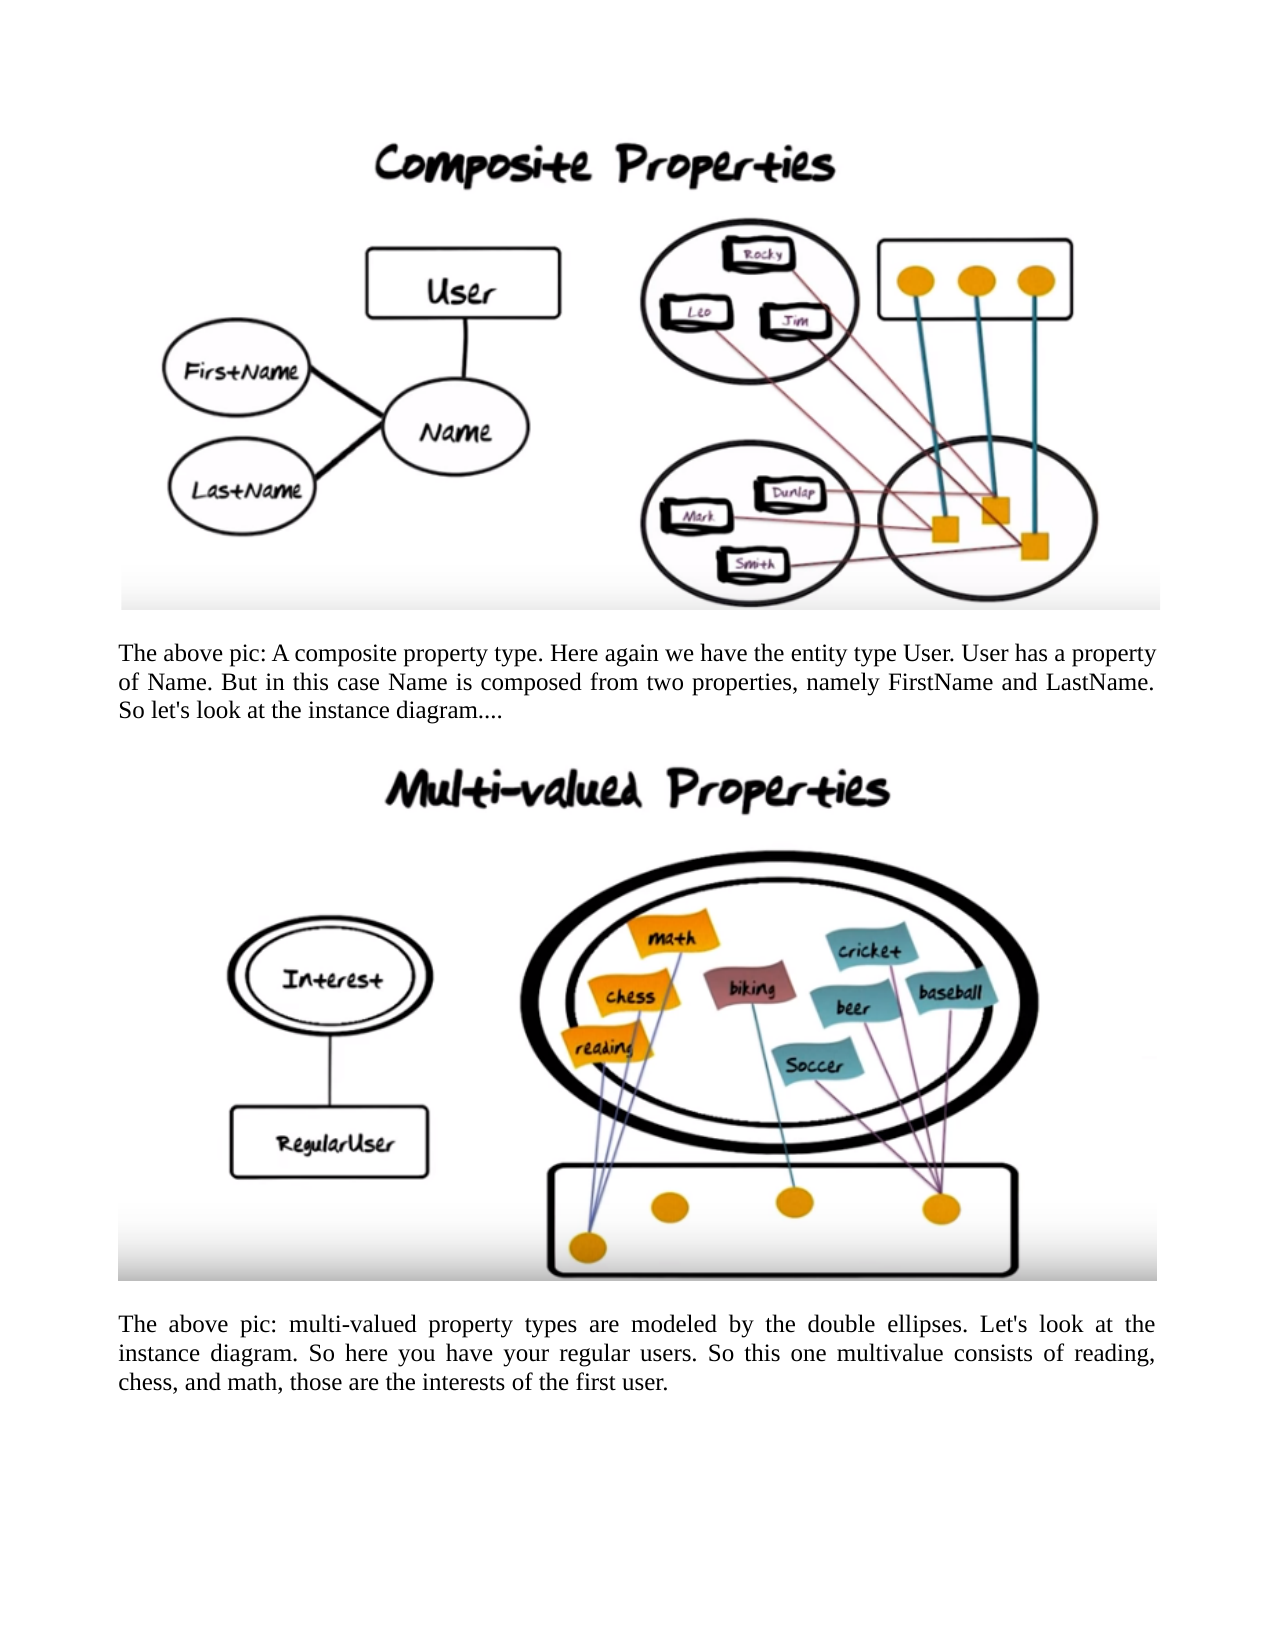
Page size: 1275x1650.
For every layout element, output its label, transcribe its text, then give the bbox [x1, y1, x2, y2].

picture [118, 752, 1157, 1281]
text The above pic: multi-valued property types are modeled by the double ellipses. Let's look at the instance diagram. So here you have your regular users. So this one multivalue consists of reading, chess, and math, those are the interests of the first user. [118, 1309, 1157, 1396]
picture [121, 128, 1161, 610]
text The above pic: A composite property type. Here again we have the entity type User. User has a property of Name. But in this case Name is composed from two properties, namely FirstName and LastName. So let's look at the instance diagram.... [118, 638, 1157, 724]
